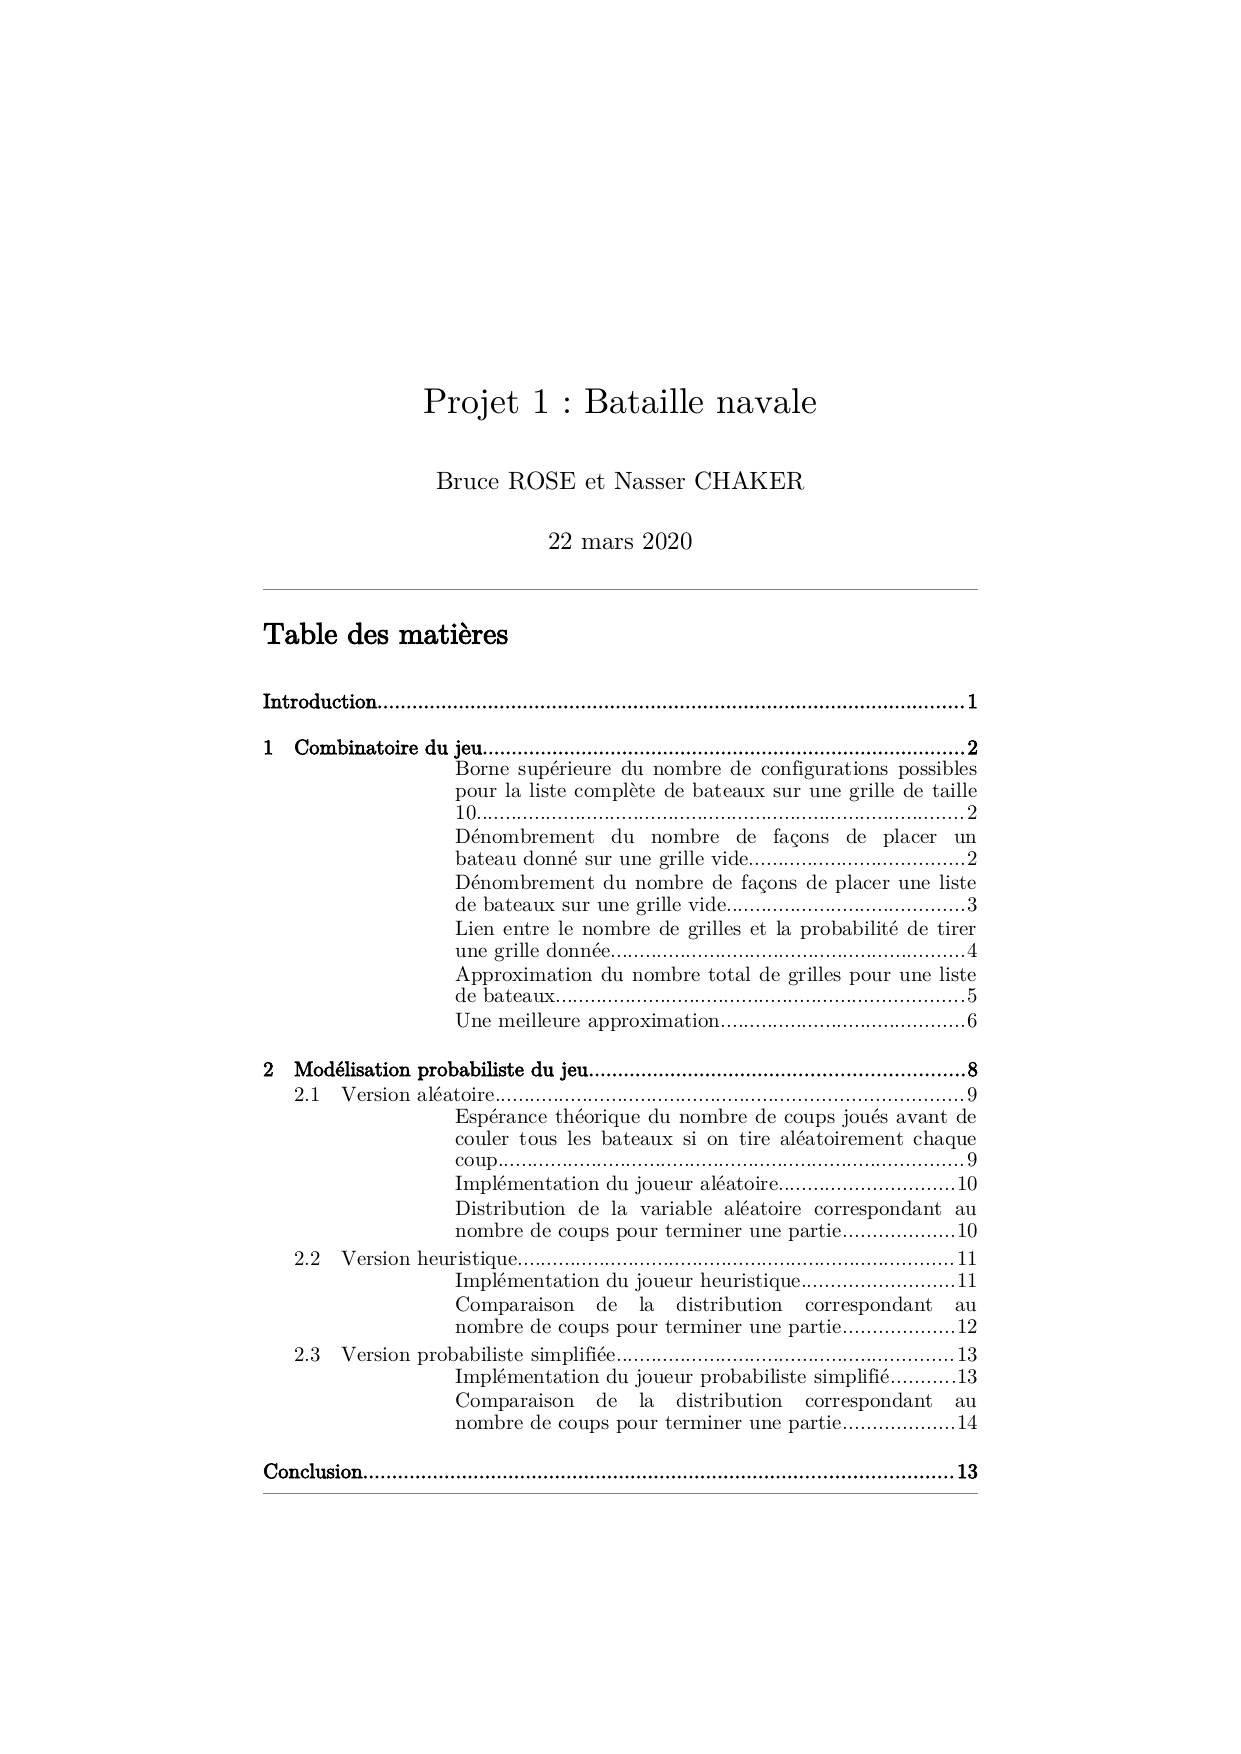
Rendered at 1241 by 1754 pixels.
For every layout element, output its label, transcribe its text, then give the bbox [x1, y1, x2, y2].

text Comparaison de la distribution correspondant au nombre de coups pour terminer une partie 14 [455, 1390, 978, 1433]
text 2.2 Version heuristique 11 [294, 1248, 978, 1270]
subtitle Table des matières [263, 618, 978, 650]
text Bruce ROSE et Nasser CHAKER [263, 464, 978, 494]
text 22 mars 2020 [263, 524, 978, 554]
text Implémentation du joueur heuristique 11 [455, 1270, 978, 1291]
text Implémentation du joueur probabiliste simplifié 13 [455, 1366, 978, 1387]
text Introduction 1 [263, 691, 978, 712]
text Comparaison de la distribution correspondant au nombre de coups pour terminer une partie 12 [455, 1294, 978, 1337]
text Conclusion 13 [263, 1461, 978, 1482]
text Distribution de la variable aléatoire correspondant au nombre de coups pour terminer une partie 10 [455, 1198, 978, 1241]
text Implémentation du joueur aléatoire 10 [455, 1174, 978, 1195]
title Projet 1 : Bataille navale [263, 378, 978, 421]
text Une meilleure approximation 6 [455, 1010, 978, 1031]
text Dénombrement du nombre de façons de placer une liste de bateaux sur une grille vide 3 [455, 872, 978, 915]
text Approximation du nombre total de grilles pour une liste de bateaux 5 [455, 964, 978, 1007]
text Lien entre le nombre de grilles et la probabilité de tirer une grille donnée 4 [455, 918, 978, 961]
text Dénombrement du nombre de façons de placer un bateau donné sur une grille vide 2 [455, 826, 978, 869]
text 2 Modélisation probabiliste du jeu 8 [263, 1058, 978, 1080]
text 2.3 Version probabiliste simplifiée 13 [294, 1344, 978, 1366]
text 2.1 Version aléatoire 9 [294, 1084, 978, 1106]
text Borne supérieure du nombre de configurations possibles pour la liste complète de bateaux sur une grille de taille 10 2 [455, 759, 978, 823]
text Espérance théorique du nombre de coups joués avant de couler tous les bateaux si on tire aléatoirement chaque coup 9 [455, 1106, 978, 1171]
text 1 Combinatoire du jeu 2 [263, 737, 978, 759]
